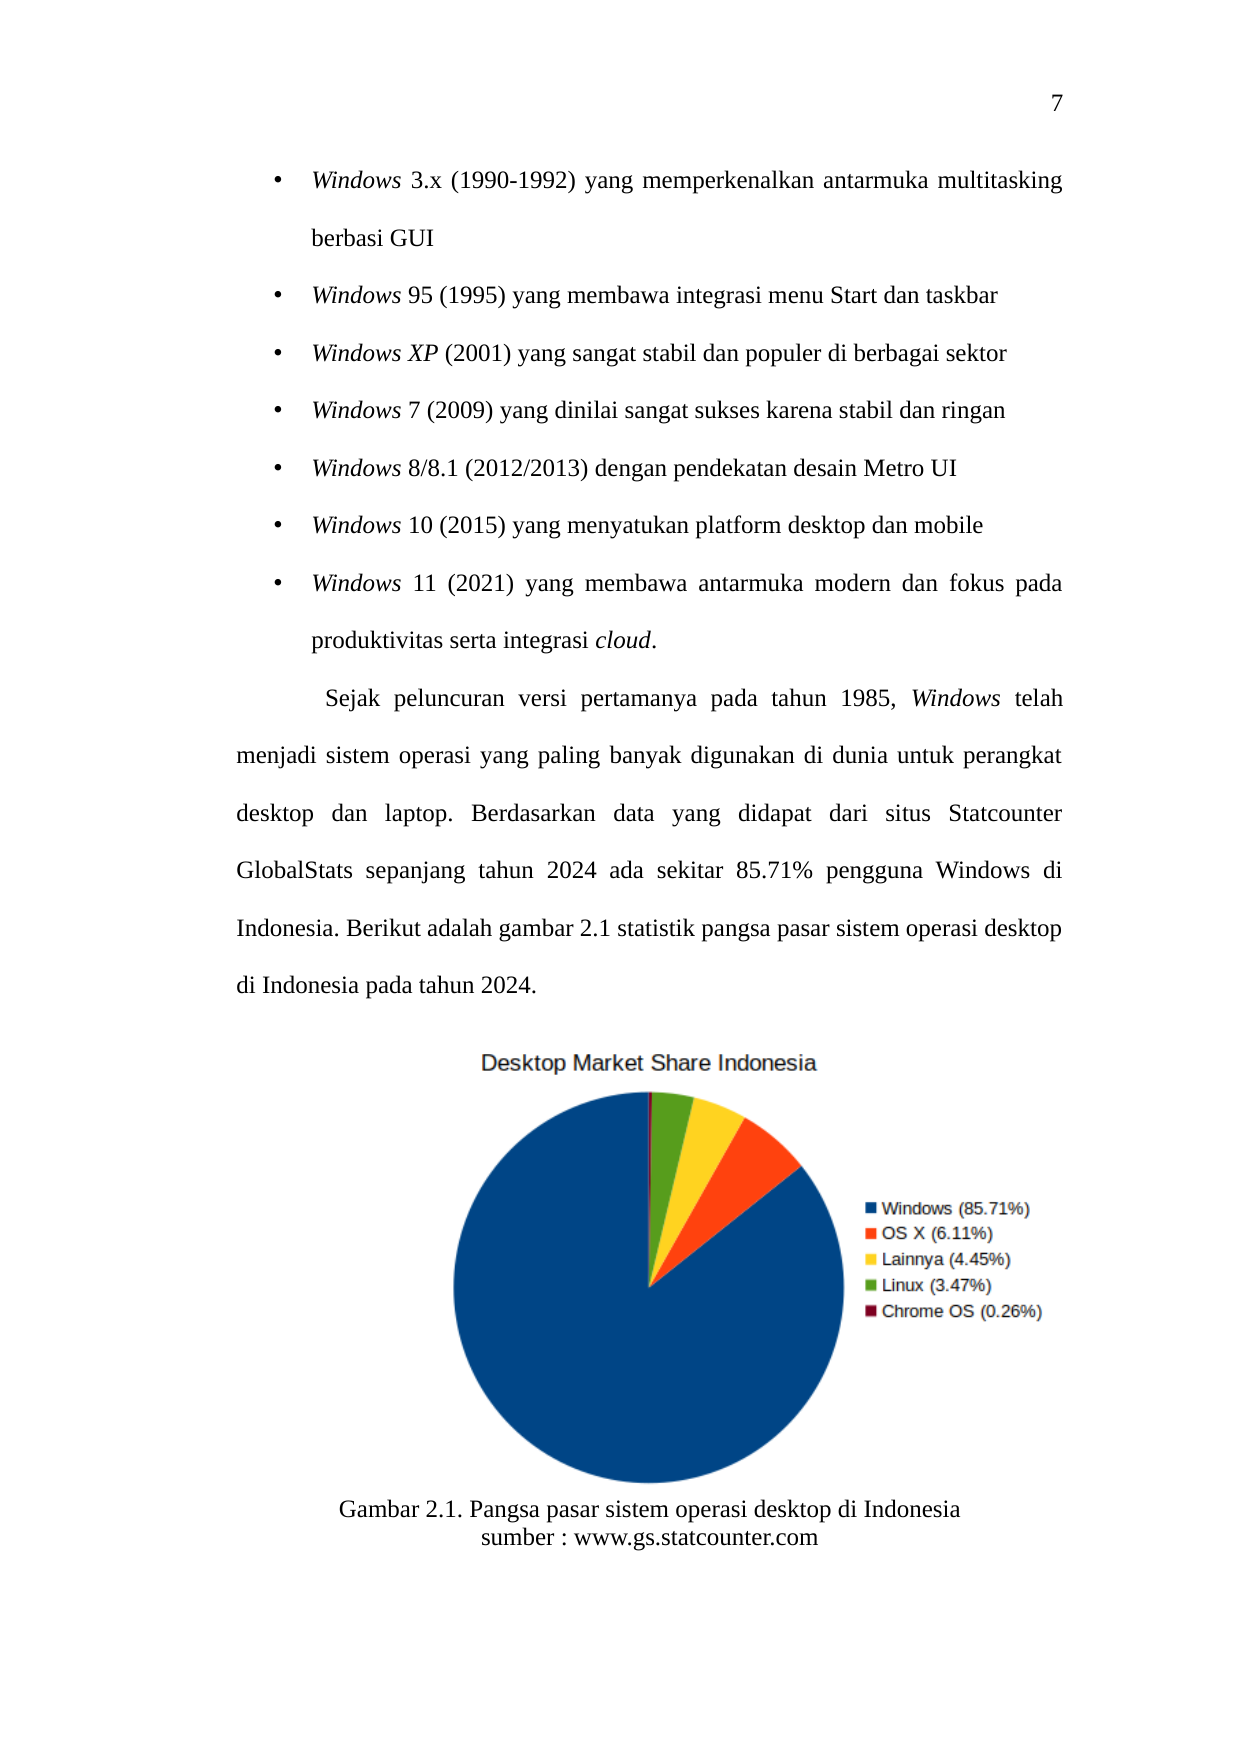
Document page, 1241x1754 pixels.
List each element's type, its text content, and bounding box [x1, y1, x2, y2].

list Windows 95 (1995) yang membawa integrasi menu Start dan taskbar [274, 280, 1063, 309]
list Windows 10 (2015) yang menyatukan platform desktop dan mobile [274, 510, 1063, 539]
list Windows 3.x (1990-1992) yang memperkenalkan antarmuka multitasking berbasi GUI [274, 165, 1063, 252]
list Windows 8/8.1 (2012/2013) dengan pendekatan desain Metro UI [274, 453, 1063, 482]
text Sejak peluncuran versi pertamanya pada tahun 1985, Windows telah menjadi sistem operasi yang paling banyak digunakan di dunia untuk perangkat desktop dan laptop. Berdasarkan data yang didapat dari situs Statcounter GlobalStats sepanjang tahun 2024 ada sekitar 85.71% pengguna Windows di Indonesia. Berikut adalah gambar 2.1 statistik pangsa pasar sistem operasi desktop di Indonesia pada tahun 2024. [236, 683, 1063, 999]
list Windows 7 (2009) yang dinilai sangat sukses karena stabil dan ringan [274, 395, 1063, 424]
text Gambar 2.1. Pangsa pasar sistem operasi desktop di Indonesia [236, 1494, 1063, 1522]
picture [236, 1027, 1063, 1494]
text sumber : www.gs.statcounter.com [236, 1522, 1063, 1551]
list Windows 11 (2021) yang membawa antarmuka modern dan fokus pada produktivitas serta integrasi cloud. [274, 568, 1063, 654]
list Windows XP (2001) yang sangat stabil dan populer di berbagai sektor [274, 338, 1063, 367]
